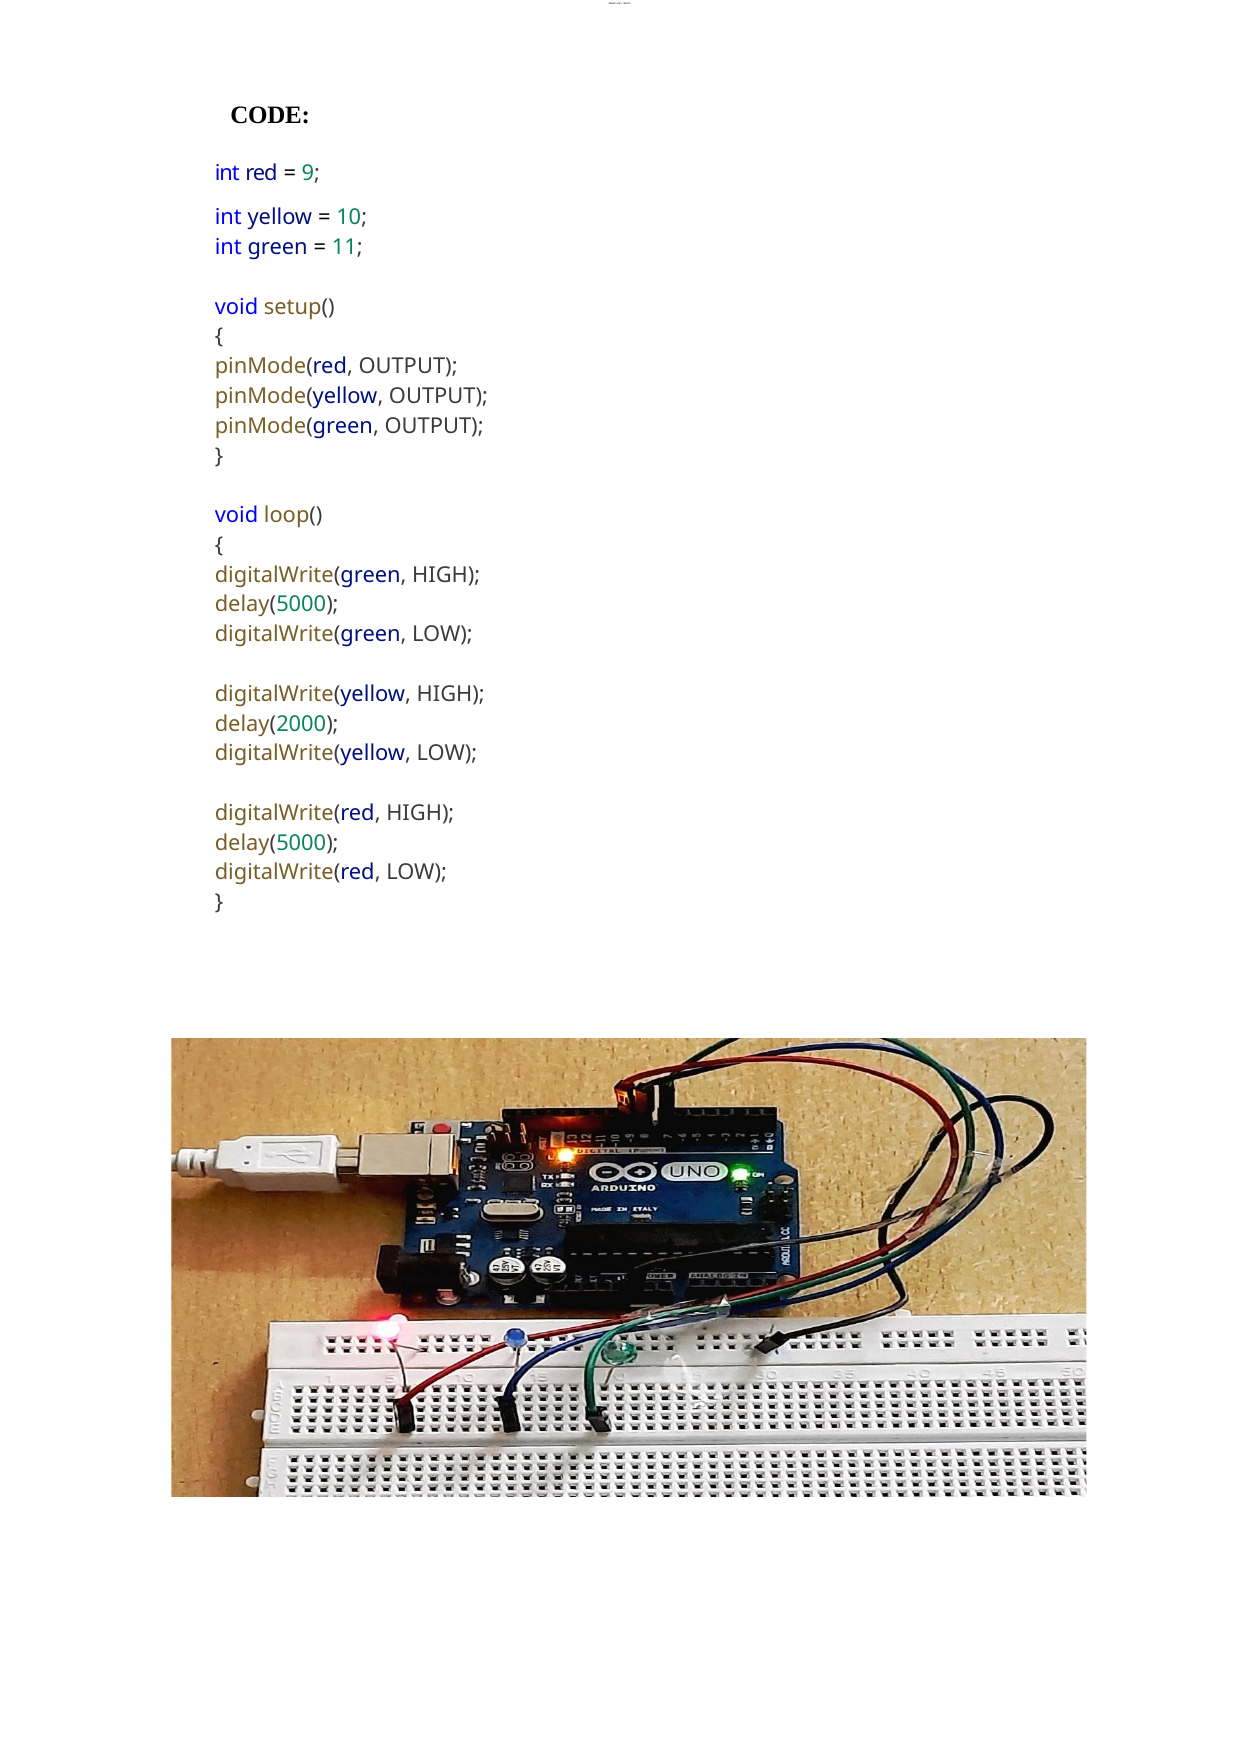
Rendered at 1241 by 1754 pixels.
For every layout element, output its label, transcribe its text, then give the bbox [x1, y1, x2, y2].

text { [214, 320, 1108, 350]
text pinMode(red, OUTPUT); [214, 350, 1108, 380]
text pinMode(green, OUTPUT); [214, 410, 1108, 439]
text delay(5000); [214, 827, 1108, 856]
text { [214, 529, 1108, 559]
text int green = 11; [214, 231, 1108, 261]
picture [171, 1038, 1087, 1497]
text int yellow = 10; [214, 201, 1108, 231]
text } [214, 886, 1108, 916]
text digitalWrite(yellow, LOW); [214, 737, 1108, 767]
text void setup() [214, 291, 1108, 320]
text delay(2000); [214, 707, 1108, 737]
text delay(5000); [214, 588, 1108, 618]
text digitalWrite(red, HIGH); [214, 797, 1108, 827]
text } [214, 439, 1108, 469]
list CODE: [230, 100, 919, 129]
text digitalWrite(red, LOW); [214, 856, 1108, 886]
text digitalWrite(green, LOW); [214, 618, 1108, 648]
text void loop() [214, 499, 1108, 529]
list int red = 9; [214, 157, 921, 187]
text digitalWrite(green, HIGH); [214, 559, 1108, 588]
text digitalWrite(yellow, HIGH); [214, 678, 1108, 707]
text pinMode(yellow, OUTPUT); [214, 380, 1108, 410]
